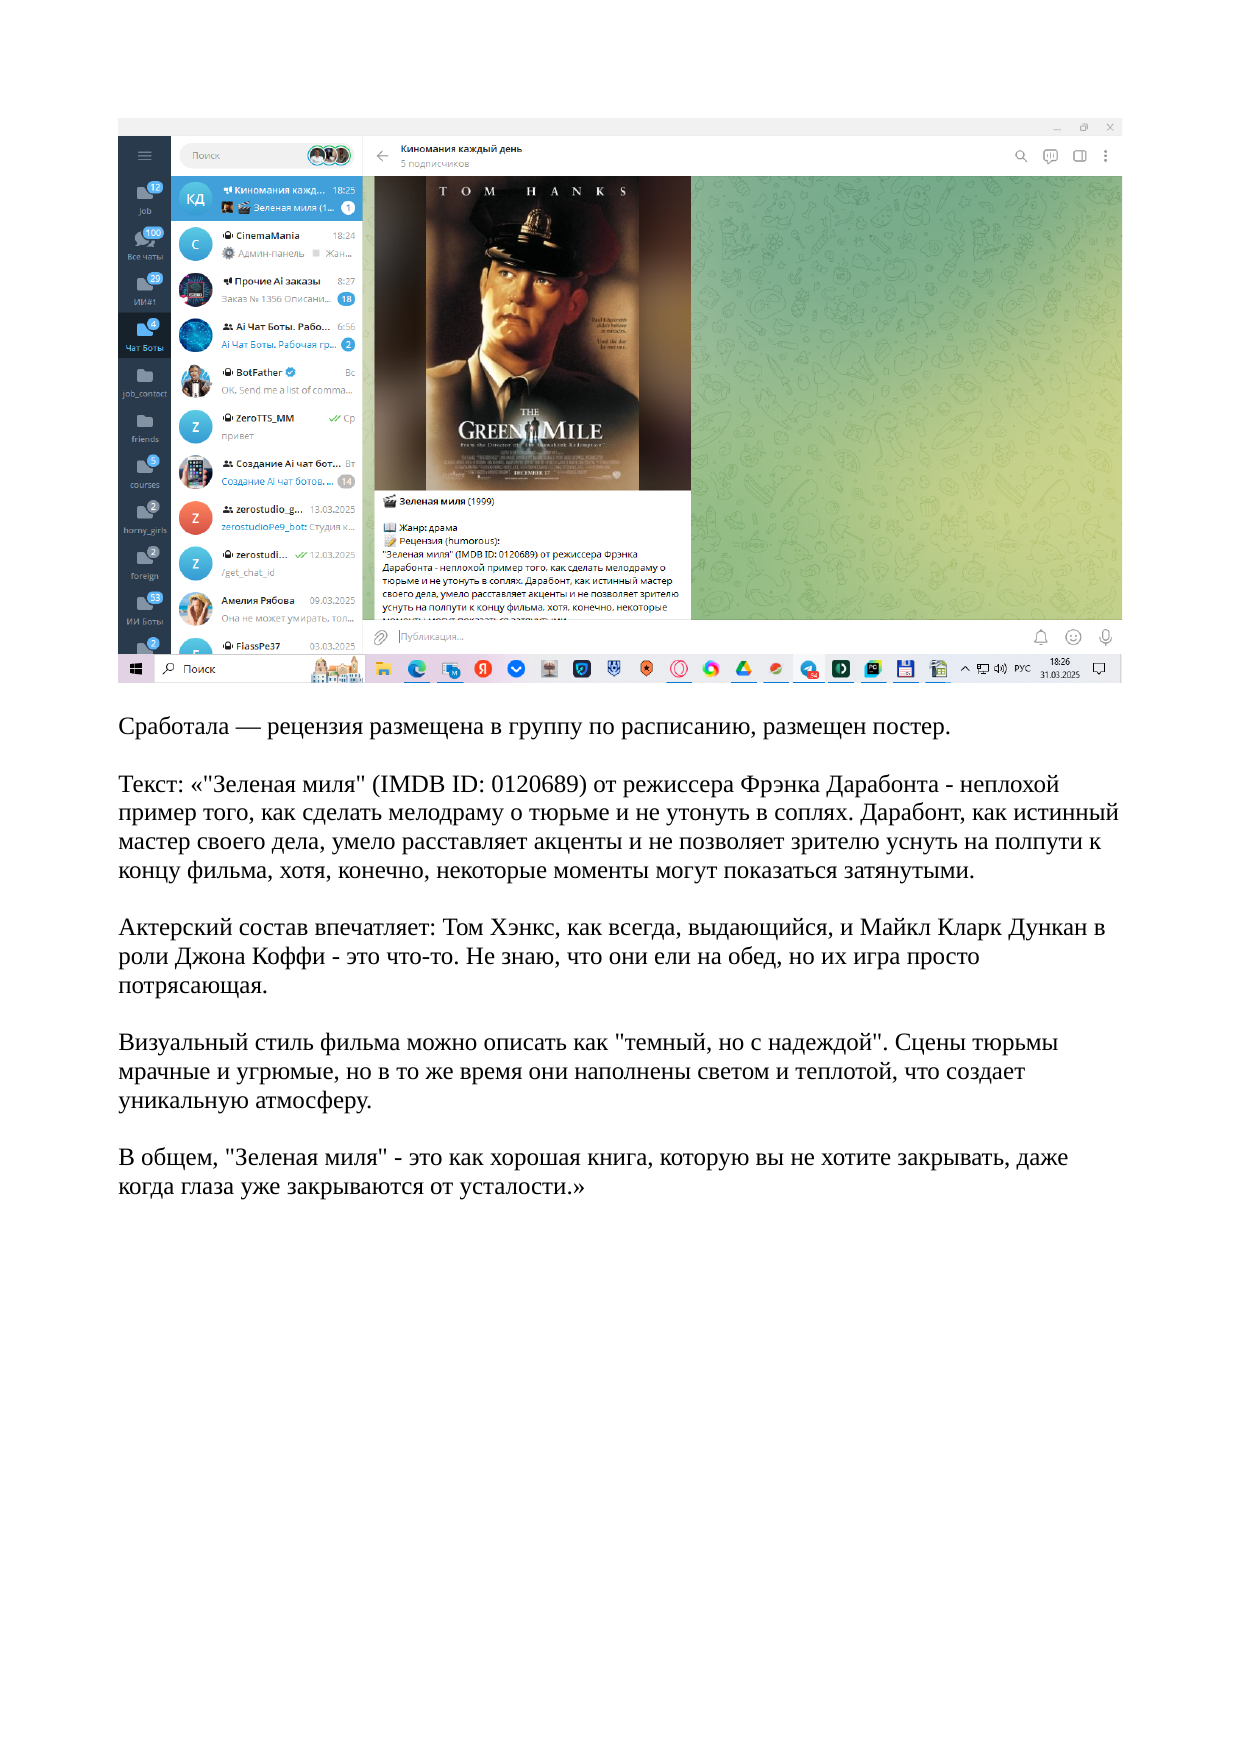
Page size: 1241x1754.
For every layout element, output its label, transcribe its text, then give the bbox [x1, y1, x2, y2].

text Сработала — рецензия размещена в группу по расписанию, размещен постер. [118, 711, 1122, 740]
text В общем, "Зеленая миля" - это как хорошая книга, которую вы не хотите закрывать, даже когда глаза уже закрываются от усталости.» [118, 1142, 1122, 1200]
text Текст: «"Зеленая миля" (IMDB ID: 0120689) от режиссера Фрэнка Дарабонта - неплохой пример того, как сделать мелодраму о тюрьме и не утонуть в соплях. Дарабонт, как истинный мастер своего дела, умело расставляет акценты и не позволяет зрителю уснуть на полпути к концу фильма, хотя, конечно, некоторые моменты могут показаться затянутыми. [118, 769, 1122, 884]
text Актерский состав впечатляет: Том Хэнкс, как всегда, выдающийся, и Майкл Кларк Дункан в роли Джона Коффи - это что-то. Не знаю, что они ели на обед, но их игра просто потрясающая. [118, 912, 1122, 999]
text Визуальный стиль фильма можно описать как "темный, но с надеждой". Сцены тюрьмы мрачные и угрюмые, но в то же время они наполнены светом и теплотой, что создает уникальную атмосферу. [118, 1027, 1122, 1114]
picture [118, 118, 1123, 683]
